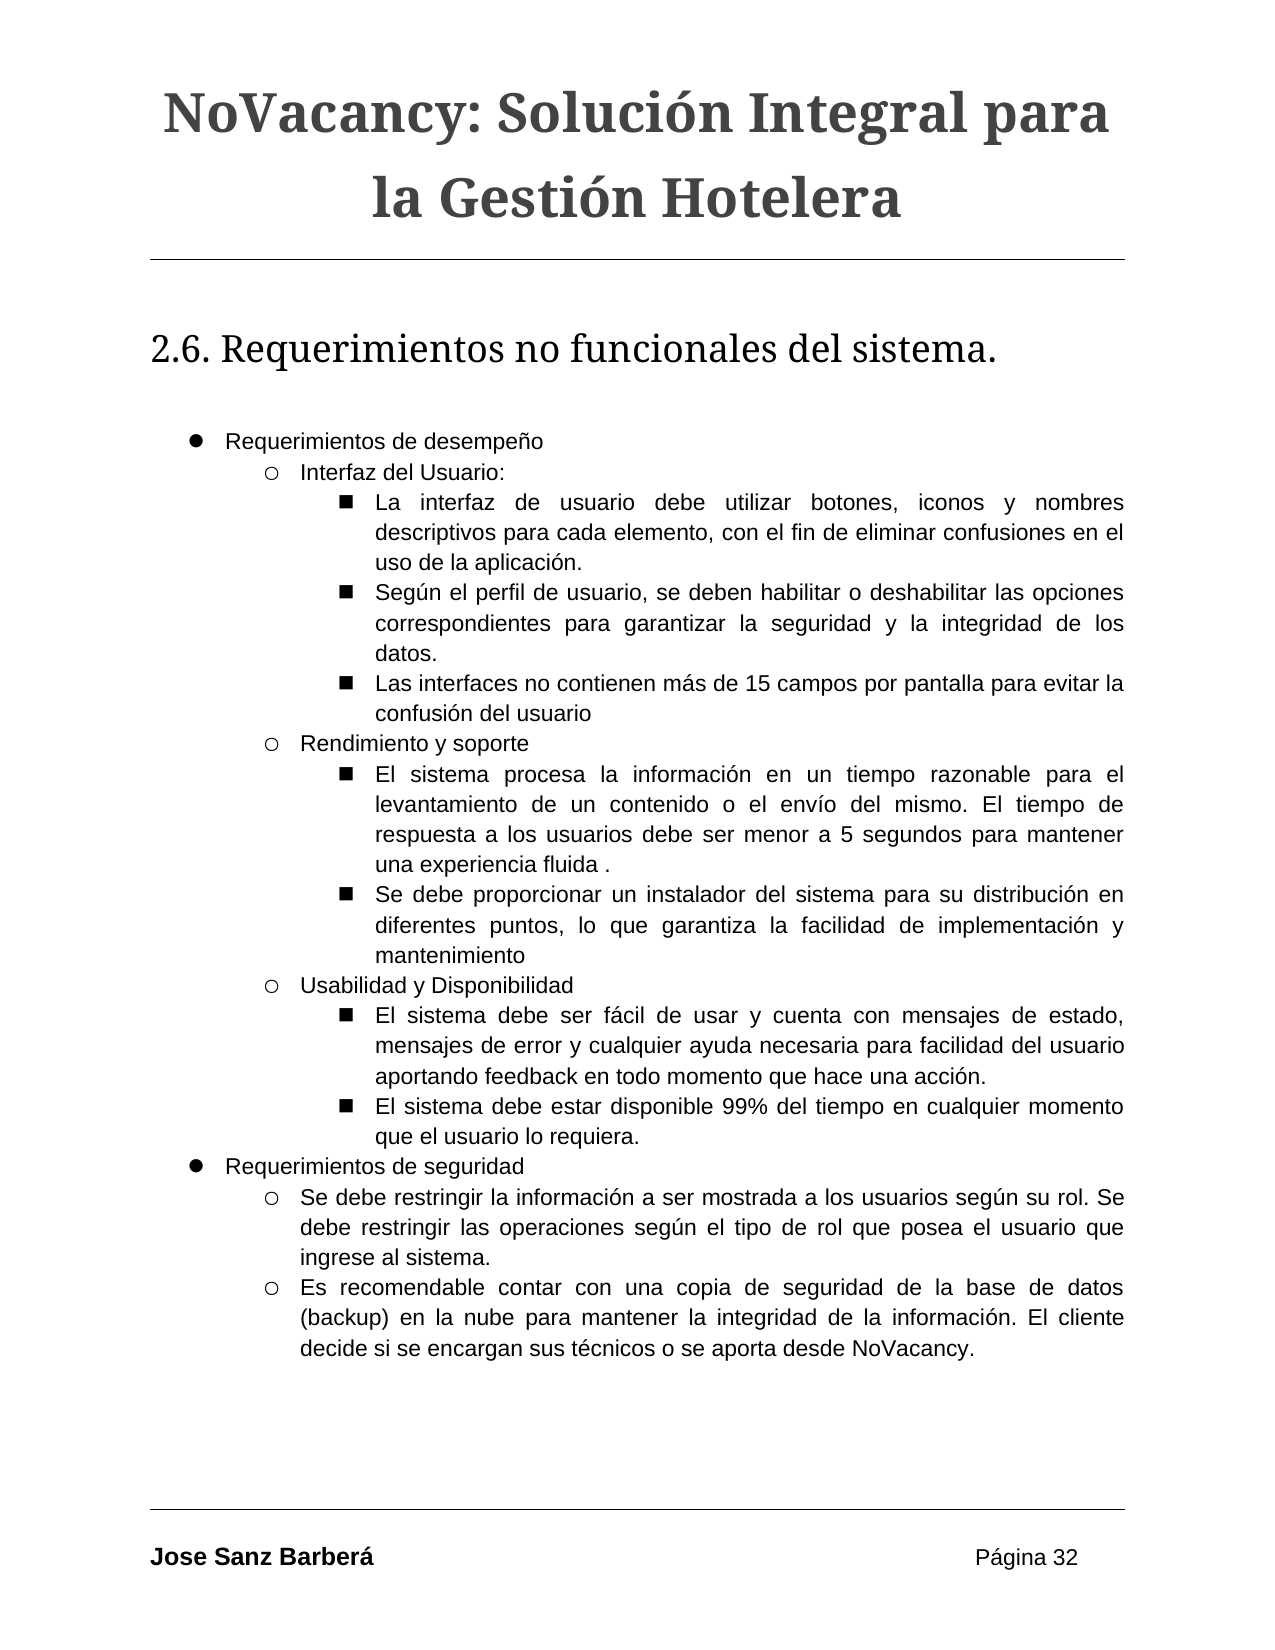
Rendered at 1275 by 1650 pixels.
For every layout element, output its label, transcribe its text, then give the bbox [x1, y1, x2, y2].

list Las interfaces no contienen más de 15 campos por pantalla para evitar la confusión del usuario [337, 670, 1125, 726]
list Interfaz del Usuario: [262, 458, 1125, 485]
list Usabilidad y Disponibilidad [262, 972, 1125, 998]
subtitle 2.6. Requerimientos no funcionales del sistema. [150, 323, 1125, 374]
list Es recomendable contar con una copia de seguridad de la base de datos (backup) en la nube para mantener la integridad de la información. El cliente decide si se encargan sus técnicos o se aporta desde NoVacancy. [262, 1274, 1125, 1361]
list El sistema debe ser fácil de usar y cuenta con mensajes de estado, mensajes de error y cualquier ayuda necesaria para facilidad del usuario aportando feedback en todo momento que hace una acción. [337, 1002, 1125, 1089]
list Requerimientos de seguridad [187, 1153, 1125, 1179]
list Se debe restringir la información a ser mostrada a los usuarios según su rol. Se debe restringir las operaciones según el tipo de rol que posea el usuario que ingrese al sistema. [262, 1183, 1125, 1270]
list Rendimiento y soporte [262, 730, 1125, 757]
list Según el perfil de usuario, se deben habilitar o deshabilitar las opciones correspondientes para garantizar la seguridad y la integridad de los datos. [337, 579, 1125, 666]
list Se debe proporcionar un instalador del sistema para su distribución en diferentes puntos, lo que garantiza la facilidad de implementación y mantenimiento [337, 881, 1125, 968]
list El sistema procesa la información en un tiempo razonable para el levantamiento de un contenido o el envío del mismo. El tiempo de respuesta a los usuarios debe ser menor a 5 segundos para mantener una experiencia fluida . [337, 761, 1125, 877]
list El sistema debe estar disponible 99% del tiempo en cualquier momento que el usuario lo requiera. [337, 1093, 1125, 1149]
list Requerimientos de desempeño [187, 428, 1125, 454]
list La interfaz de usuario debe utilizar botones, iconos y nombres descriptivos para cada elemento, con el fin de eliminar confusiones en el uso de la aplicación. [337, 489, 1125, 575]
